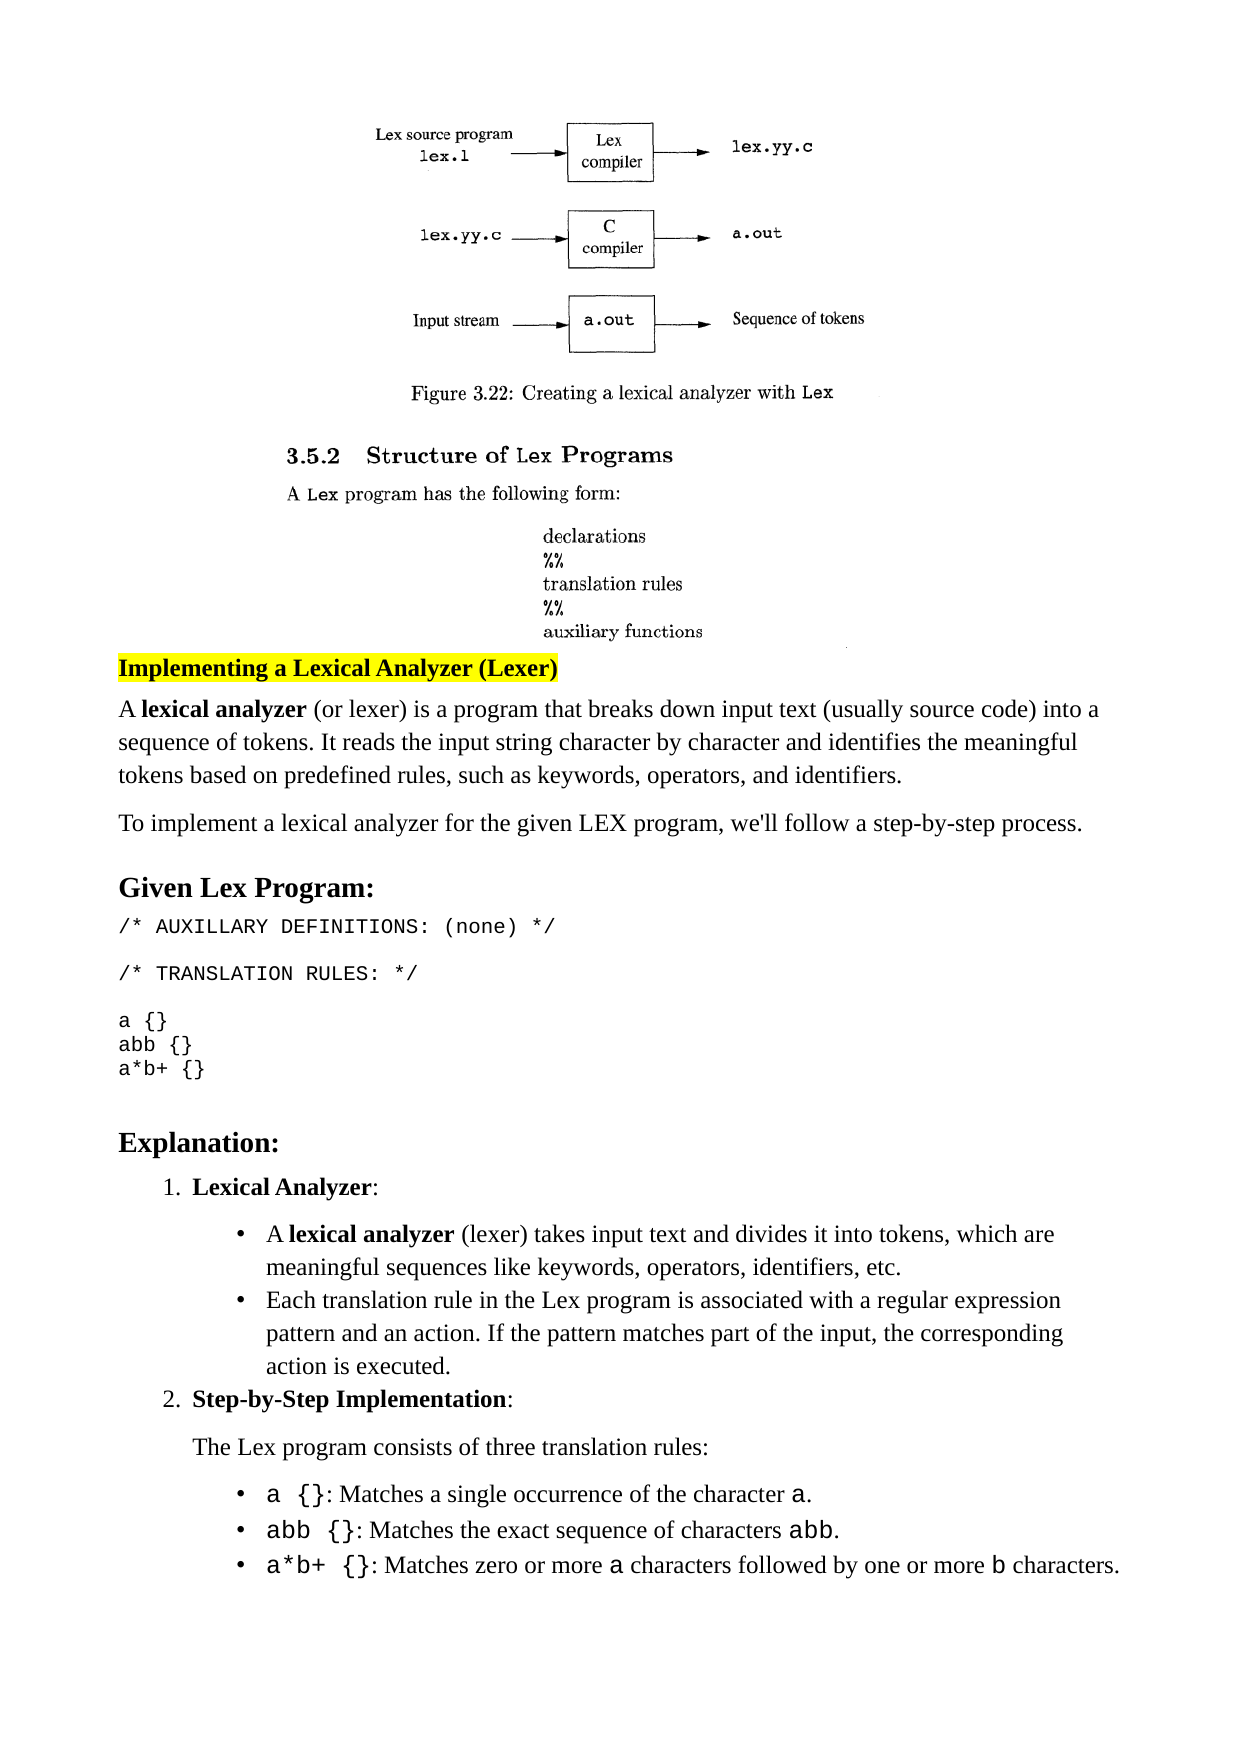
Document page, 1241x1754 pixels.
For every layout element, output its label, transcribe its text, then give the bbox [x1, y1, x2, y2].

text /* TRANSLATION RULES: */ [118, 963, 1122, 987]
list abb {}: Matches the exact sequence of characters abb. [236, 1515, 1122, 1546]
text /* AUXILLARY DEFINITIONS: (none) */ [118, 916, 1122, 939]
list a {}: Matches a single occurrence of the character a. [236, 1479, 1122, 1510]
list Each translation rule in the Lex program is associated with a regular expression pattern and an action. If the pattern matches part of the input, the corresponding action is executed. [236, 1285, 1122, 1380]
picture [249, 118, 991, 653]
subtitle Explanation: [118, 1126, 1122, 1159]
subtitle Implementing a Lexical Analyzer (Lexer) [118, 174, 1122, 682]
text a*b+ {} [118, 1058, 1122, 1081]
list The Lex program consists of three translation rules: [162, 1432, 1122, 1461]
list Step-by-Step Implementation: [162, 1384, 1122, 1413]
list A lexical analyzer (lexer) takes input text and divides it into tokens, which are meaningful sequences like keywords, operators, identifiers, etc. [236, 1219, 1122, 1281]
text abb {} [118, 1034, 1122, 1058]
text a {} [118, 1011, 1122, 1034]
list a*b+ {}: Matches zero or more a characters followed by one or more b characters. [236, 1550, 1122, 1581]
subtitle Given Lex Program: [118, 870, 1122, 903]
text To implement a lexical analyzer for the given LEX program, we'll follow a step-by-step process. [118, 808, 1122, 836]
list Lexical Analyzer: [162, 1172, 1122, 1200]
text A lexical analyzer (or lexer) is a program that breaks down input text (usually source code) into a sequence of tokens. It reads the input string character by character and identifies the meaningful tokens based on predefined rules, such as keywords, operators, and identifiers. [118, 694, 1122, 789]
